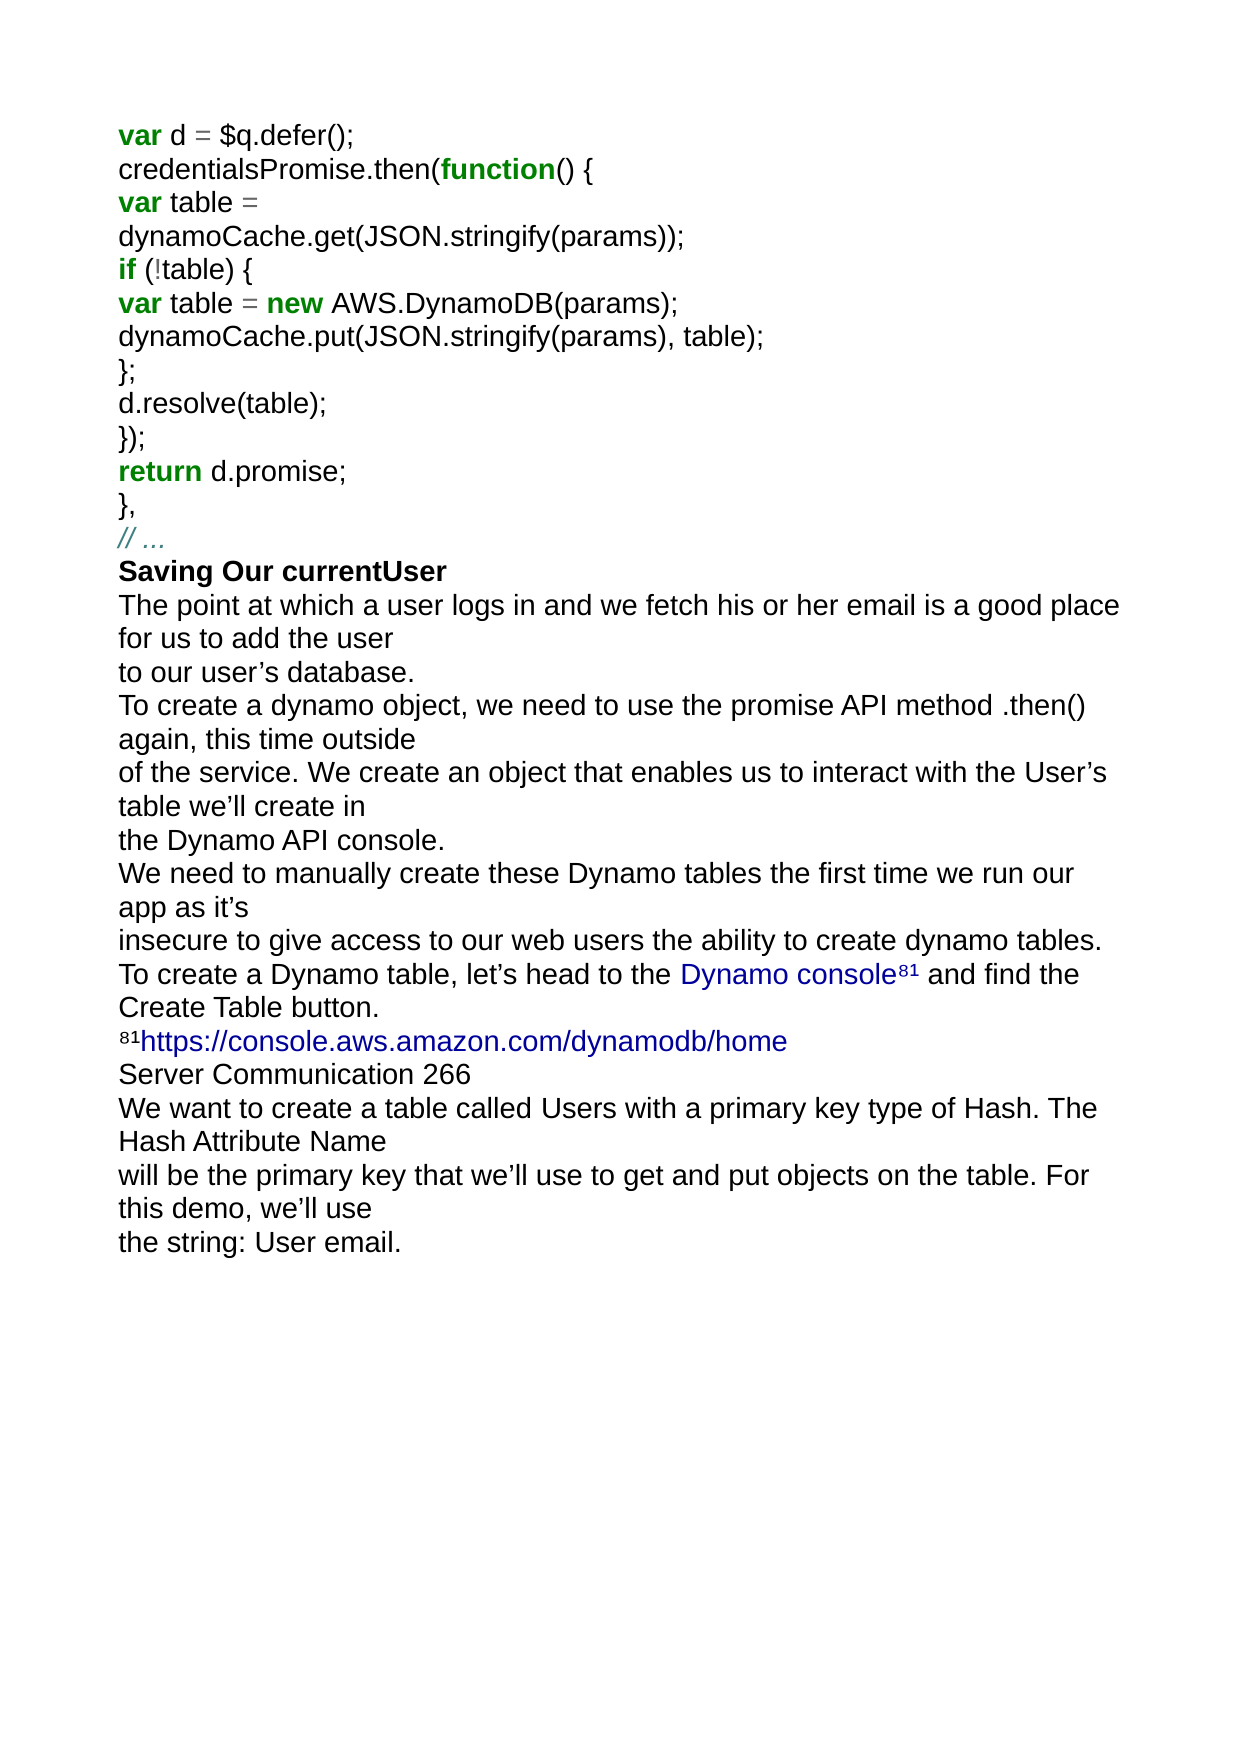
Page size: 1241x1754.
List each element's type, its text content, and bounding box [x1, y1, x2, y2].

text insecure to give access to our web users the ability to create dynamo tables. [118, 923, 1122, 957]
text dynamoCache.put(JSON.stringify(params), table); [118, 319, 1122, 353]
text }, [118, 487, 1122, 521]
text return d.promise; [118, 453, 1122, 487]
text d.resolve(table); [118, 386, 1122, 420]
text // ... [118, 521, 1122, 554]
text if (!table) { [118, 252, 1122, 286]
text The point at which a user logs in and we fetch his or her email is a good place for us to add the user [118, 588, 1122, 655]
text Saving Our currentUser [118, 554, 1122, 588]
text We want to create a table called Users with a primary key type of Hash. The Hash Attribute Name [118, 1091, 1122, 1158]
text to our user’s database. [118, 655, 1122, 688]
text To create a Dynamo table, let’s head to the Dynamo console⁸¹ and find the Create Table button. [118, 957, 1122, 1024]
text To create a dynamo object, we need to use the promise API method .then() again, this time outside [118, 688, 1122, 755]
text of the service. We create an object that enables us to interact with the User’s table we’ll create in [118, 755, 1122, 822]
text }); [118, 420, 1122, 453]
text ⁸¹https://console.aws.amazon.com/dynamodb/home [118, 1024, 1122, 1057]
text dynamoCache.get(JSON.stringify(params)); [118, 219, 1122, 252]
text will be the primary key that we’ll use to get and put objects on the table. For this demo, we’ll use [118, 1158, 1122, 1225]
text var d = $q.defer(); [118, 118, 1122, 152]
text credentialsPromise.then(function() { [118, 152, 1122, 185]
text Server Communication 266 [118, 1057, 1122, 1091]
text the Dynamo API console. [118, 822, 1122, 856]
text the string: User email. [118, 1225, 1122, 1258]
text We need to manually create these Dynamo tables the first time we run our app as it’s [118, 856, 1122, 923]
text var table = new AWS.DynamoDB(params); [118, 286, 1122, 319]
text }; [118, 353, 1122, 386]
text var table = [118, 185, 1122, 219]
